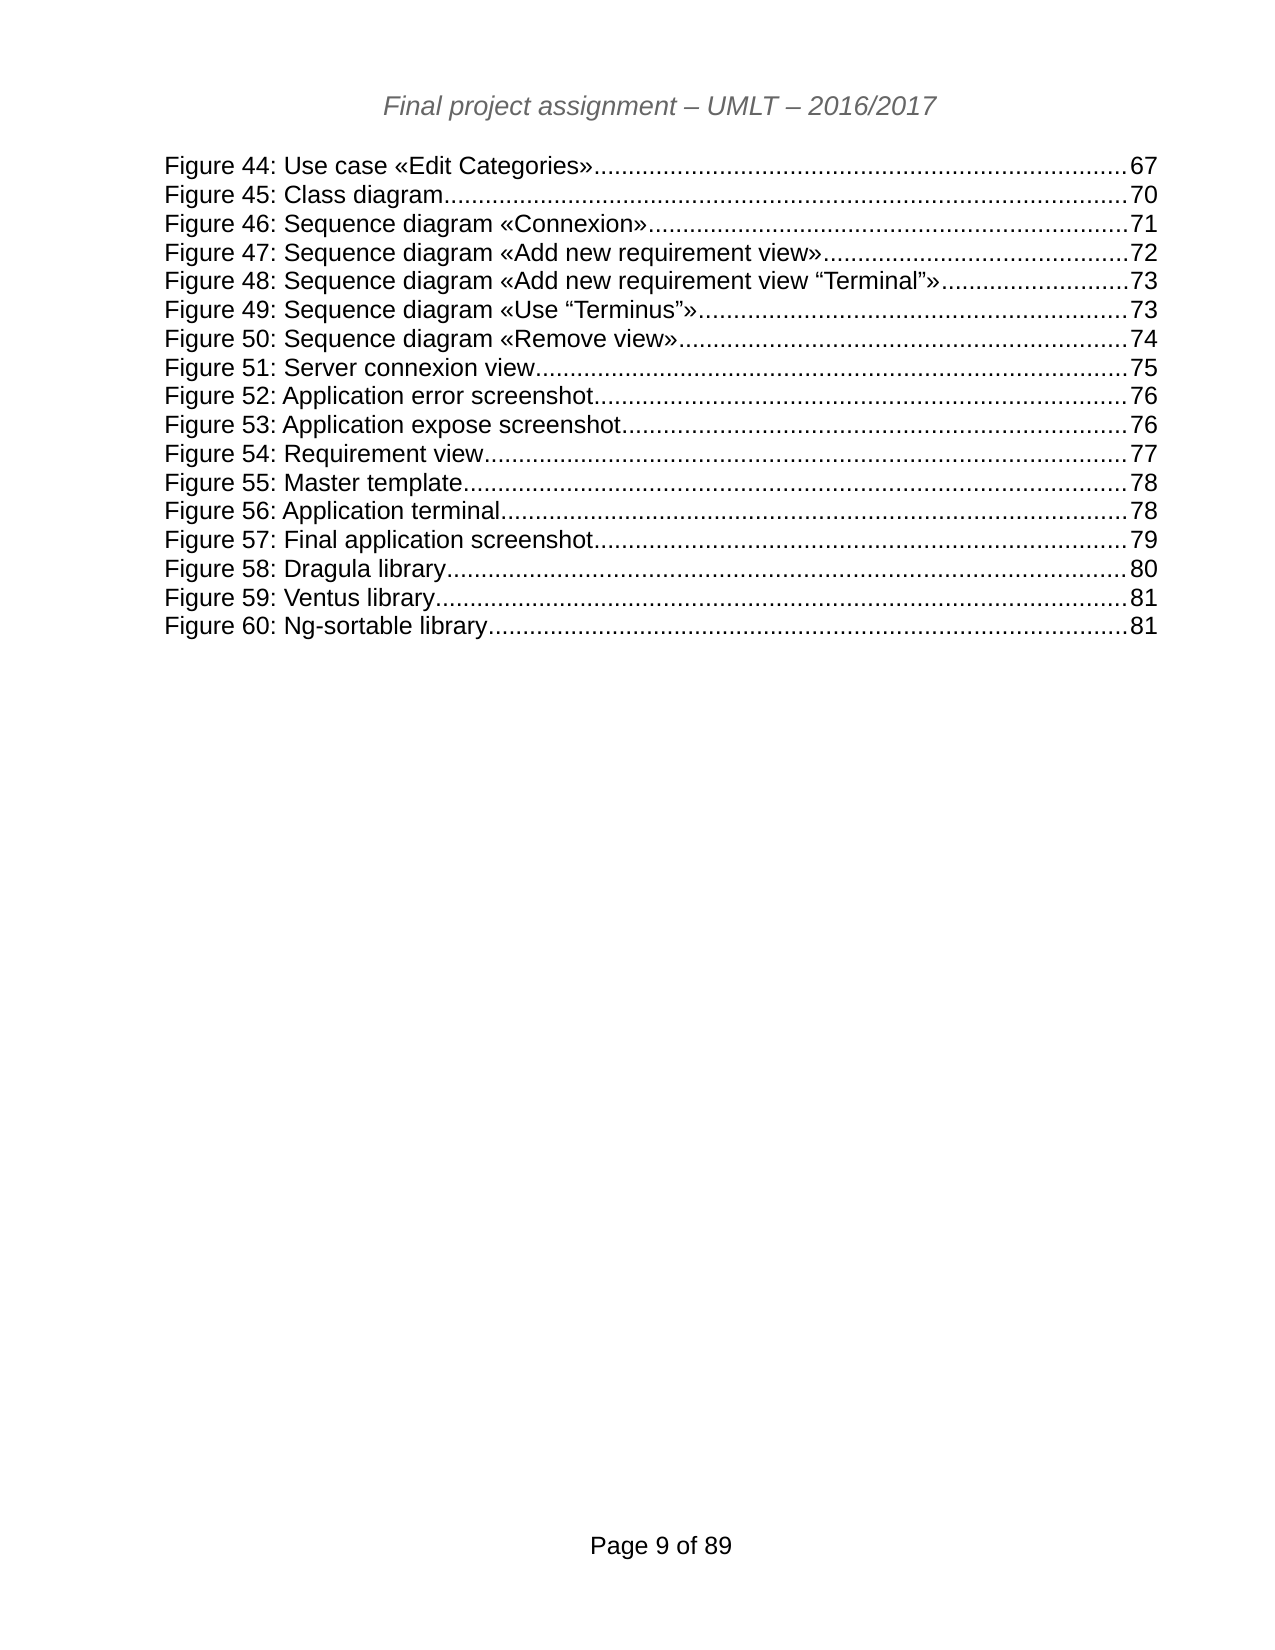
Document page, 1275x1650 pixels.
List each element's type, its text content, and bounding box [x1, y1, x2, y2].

text Figure 59: Ventus library 81 [164, 582, 1158, 611]
text Figure 60: Ng-sortable library 81 [164, 611, 1158, 640]
text Figure 56: Application terminal 78 [164, 496, 1158, 525]
text Figure 53: Application expose screenshot 76 [164, 410, 1158, 439]
text Figure 48: Sequence diagram «Add new requirement view “Terminal”» 73 [164, 266, 1158, 295]
text Figure 51: Server connexion view 75 [164, 352, 1158, 381]
text Figure 50: Sequence diagram «Remove view» 74 [164, 324, 1158, 352]
text Figure 58: Dragula library 80 [164, 554, 1158, 582]
text Figure 45: Class diagram 70 [164, 180, 1158, 209]
text Figure 44: Use case «Edit Categories» 67 [164, 151, 1158, 180]
text Figure 47: Sequence diagram «Add new requirement view» 72 [164, 237, 1158, 266]
text Figure 46: Sequence diagram «Connexion» 71 [164, 209, 1158, 237]
text Figure 52: Application error screenshot 76 [164, 381, 1158, 410]
text Figure 57: Final application screenshot 79 [164, 525, 1158, 554]
text Figure 54: Requirement view 77 [164, 439, 1158, 467]
text Figure 49: Sequence diagram «Use “Terminus”» 73 [164, 295, 1158, 324]
text Figure 55: Master template 78 [164, 467, 1158, 496]
